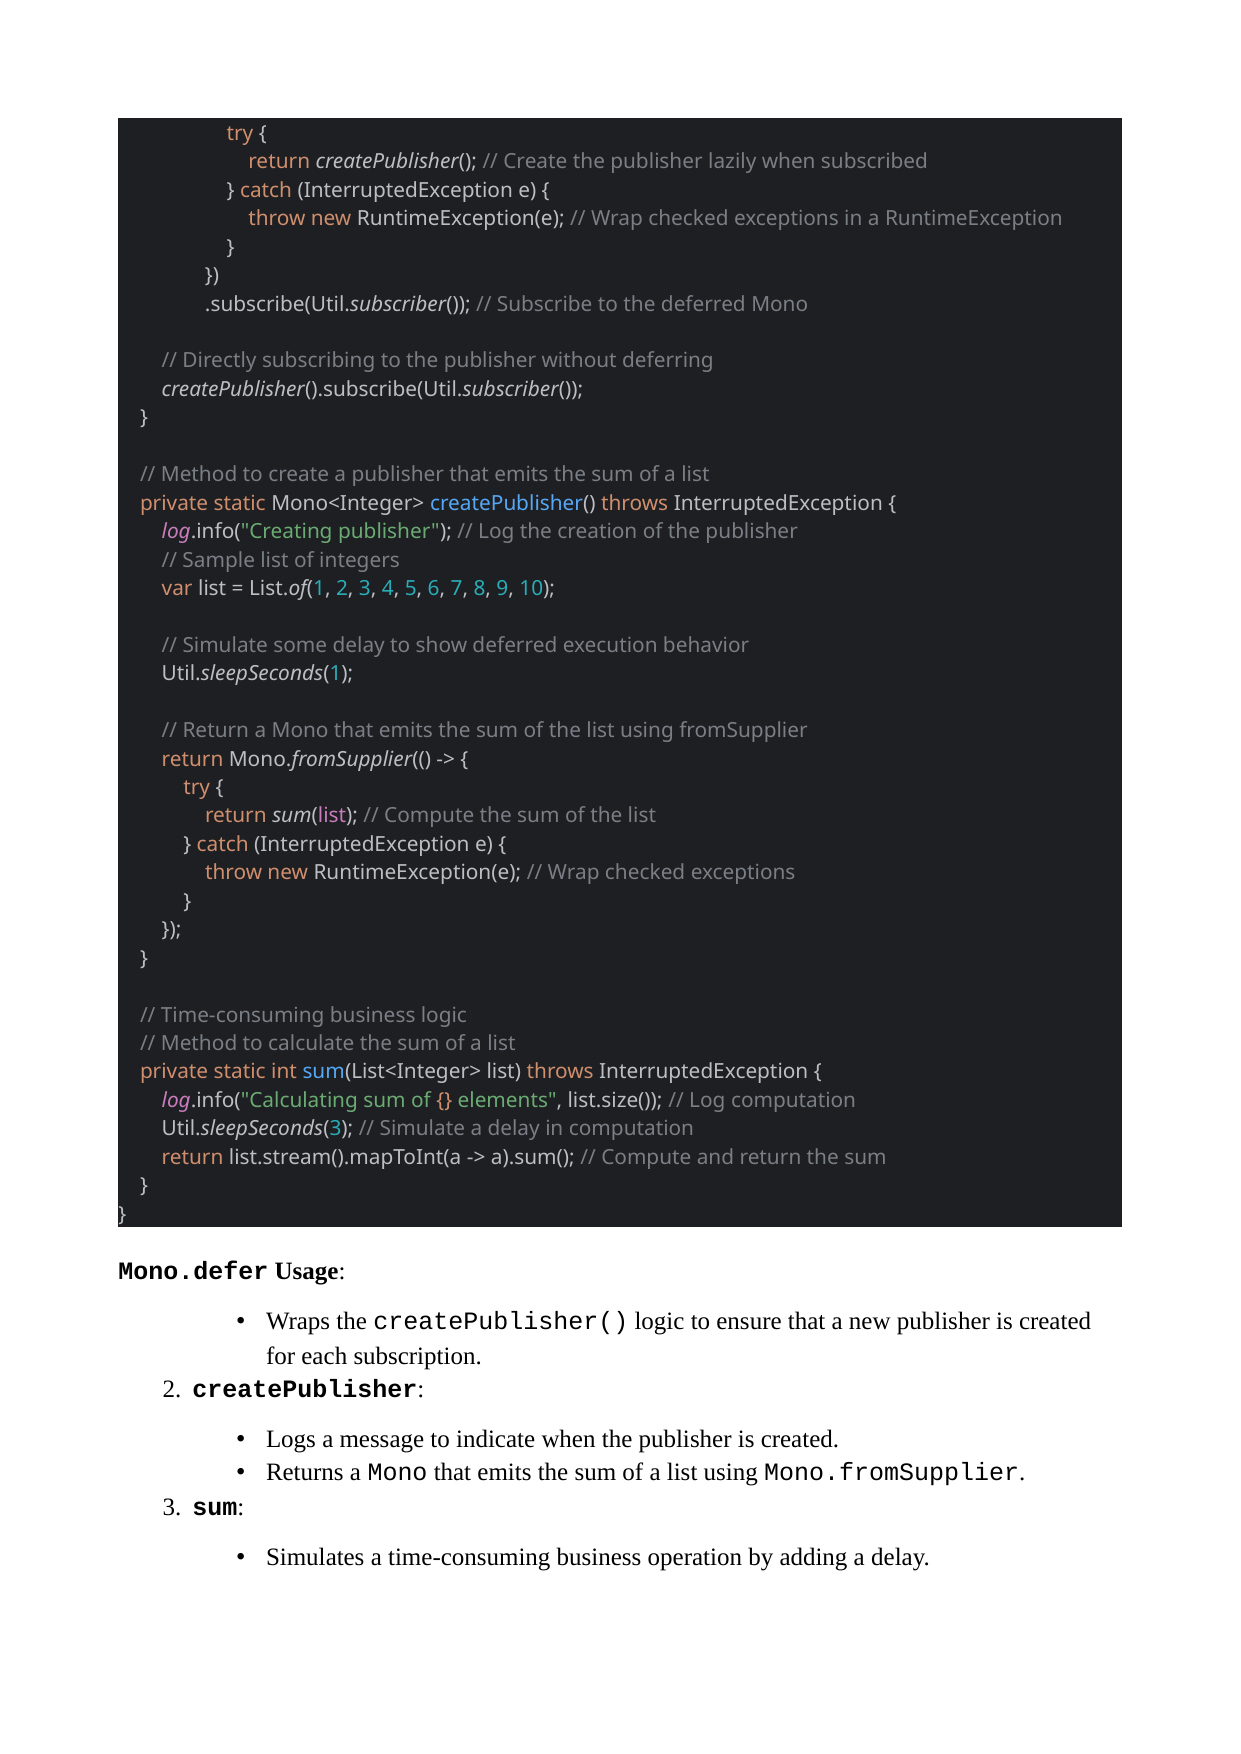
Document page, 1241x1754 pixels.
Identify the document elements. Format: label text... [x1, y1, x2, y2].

list createPublisher: [162, 1374, 1122, 1405]
list Wraps the createPublisher() logic to ensure that a new publisher is created for each subscription. [236, 1306, 1122, 1370]
list Simulates a time-consuming business operation by adding a delay. [236, 1542, 1122, 1571]
list Returns a Mono that emits the sum of a list using Mono.fromSupplier. [236, 1457, 1122, 1488]
text Mono.defer Usage: [118, 1256, 1122, 1287]
list Logs a message to indicate when the publisher is created. [236, 1424, 1122, 1453]
list sum: [162, 1492, 1122, 1523]
text try { return createPublisher(); // Create the publisher lazily when subscribed } catch (InterruptedException e) { throw new RuntimeException(e); // Wrap checked exceptions in a RuntimeException } }) .subscribe(Util.subscriber()); // Subscribe to the deferred Mono // Directly subscribing to the publisher without deferring createPublisher().subscribe(Util.subscriber()); } // Method to create a publisher that emits the sum of a list private static Mono<Integer> createPublisher() throws InterruptedException { log.info("Creating publisher"); // Log the creation of the publisher // Sample list of integers var list = List.of(1, 2, 3, 4, 5, 6, 7, 8, 9, 10); // Simulate some delay to show deferred execution behavior Util.sleepSeconds(1); // Return a Mono that emits the sum of the list using fromSupplier return Mono.fromSupplier(() -> { try { return sum(list); // Compute the sum of the list } catch (InterruptedException e) { throw new RuntimeException(e); // Wrap checked exceptions } }); } // Time-consuming business logic // Method to calculate the sum of a list private static int sum(List<Integer> list) throws InterruptedException { log.info("Calculating sum of {} elements", list.size()); // Log computation Util.sleepSeconds(3); // Simulate a delay in computation return list.stream().mapToInt(a -> a).sum(); // Compute and return the sum } } [118, 118, 1122, 1227]
